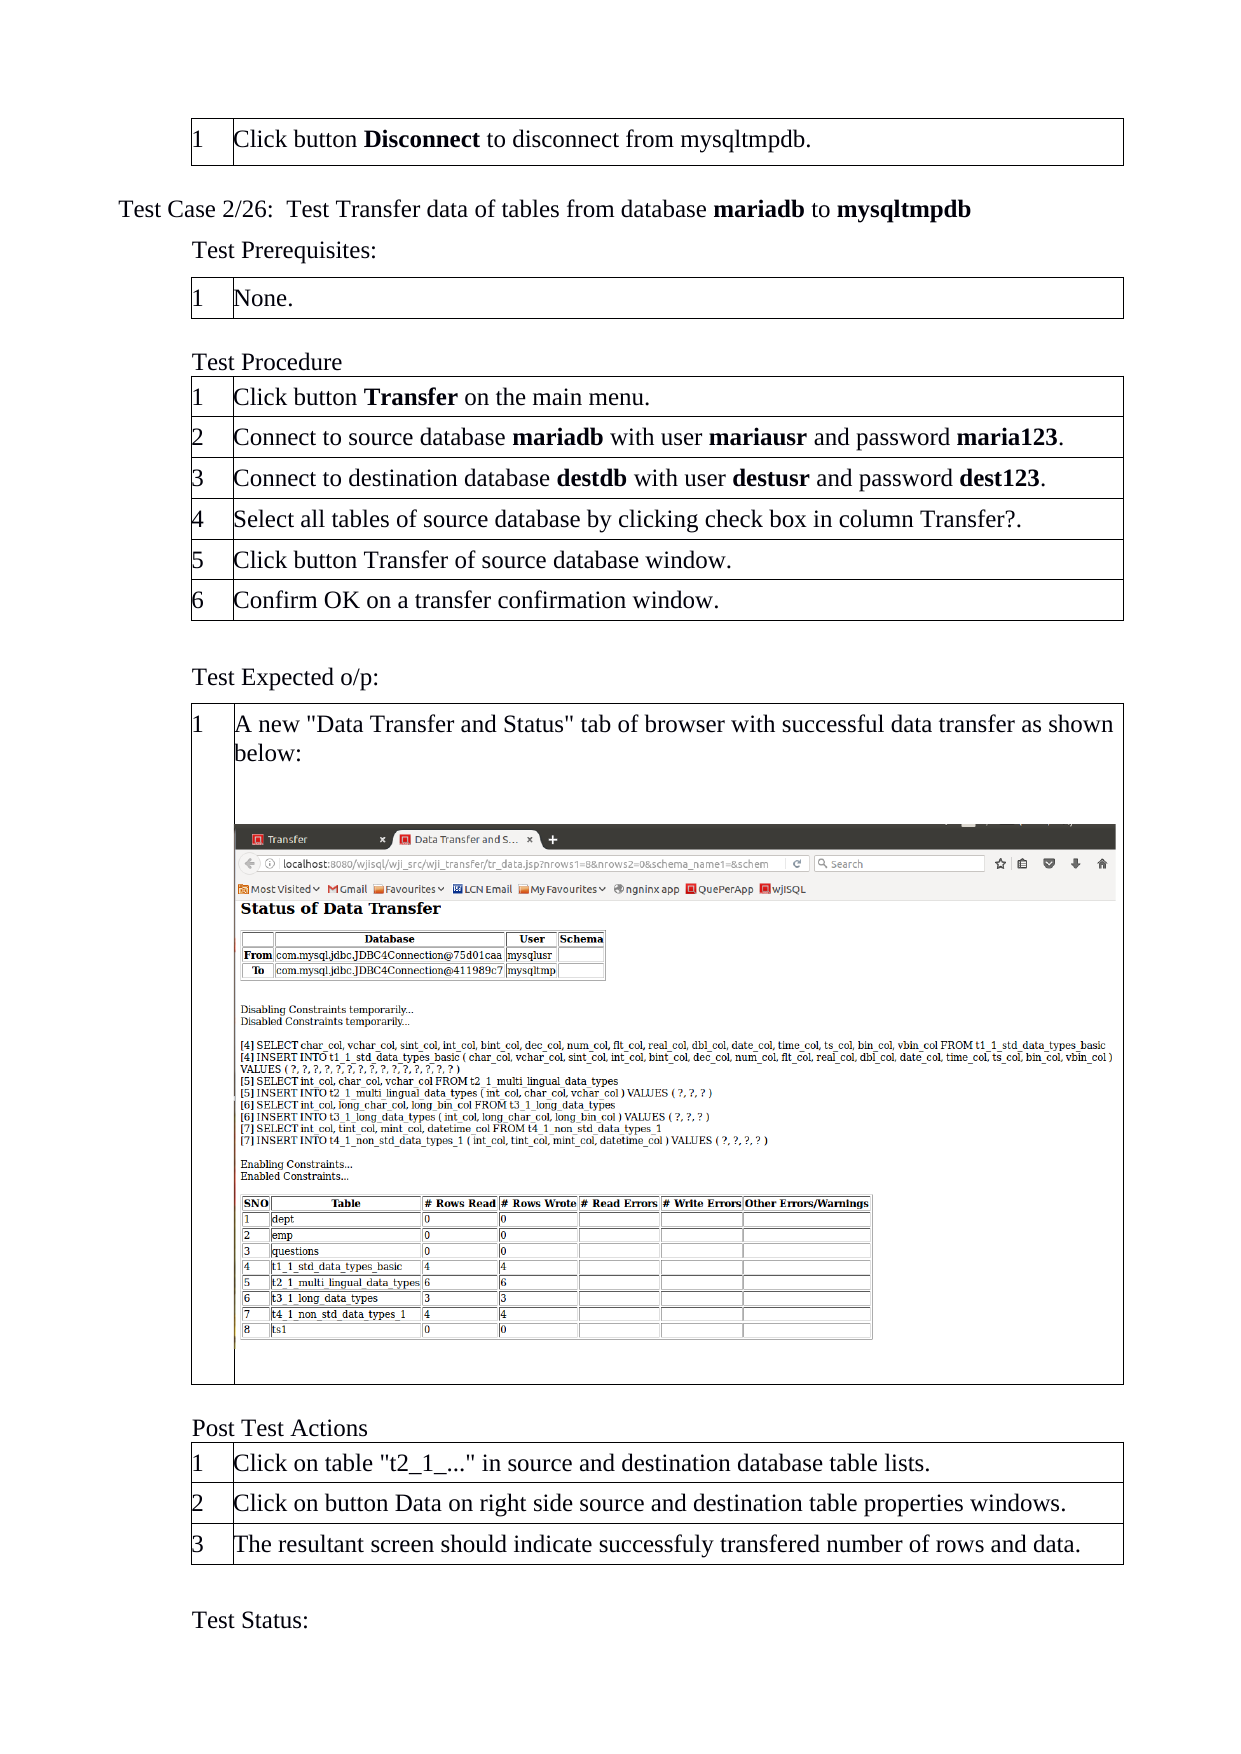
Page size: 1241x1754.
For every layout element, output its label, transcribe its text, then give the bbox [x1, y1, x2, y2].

text Test Case 2/26: Test Transfer data of tables from database mariadb to mysqltmpdb [118, 194, 1122, 223]
table_cell Connect to destination database destdb with user destusr and password dest123. [234, 458, 1123, 498]
table_cell 4 [192, 499, 233, 538]
table_header 1 [192, 377, 233, 416]
table_cell 6 [192, 580, 233, 620]
table_header A new "Data Transfer and Status" tab of browser with successful data transfer as shown below: [235, 704, 1123, 1383]
text Post Test Actions [118, 1413, 1122, 1442]
table_cell Click on button Data on right side source and destination table properties windows. [234, 1483, 1123, 1523]
table_header 1 [192, 704, 234, 1383]
table_cell Confirm OK on a transfer confirmation window. [234, 580, 1123, 620]
table_cell 3 [192, 1524, 233, 1564]
table_header Click button Transfer on the main menu. [234, 377, 1123, 416]
table_cell 3 [192, 458, 233, 498]
picture [233, 824, 1116, 1349]
table_cell 5 [192, 540, 233, 579]
table_cell 2 [192, 1483, 233, 1523]
text Test Status: [118, 1606, 1122, 1634]
table_cell Select all tables of source database by clicking check box in column Transfer?. [234, 499, 1123, 538]
table_cell Connect to source database mariadb with user mariausr and password maria123. [234, 417, 1123, 457]
table_header None. [234, 278, 1123, 317]
table_cell The resultant screen should indicate successfuly transfered number of rows and data. [234, 1524, 1123, 1564]
table_header 1 [192, 119, 233, 165]
table_header 1 [192, 278, 233, 317]
table_cell 2 [192, 417, 233, 457]
text Test Expected o/p: [118, 662, 1122, 690]
table_header 1 [192, 1443, 233, 1482]
table_cell Click button Transfer of source database window. [234, 540, 1123, 579]
table_header Click on table "t2_1_..." in source and destination database table lists. [234, 1443, 1123, 1482]
text Test Prerequisites: [118, 236, 1122, 264]
table_header Click button Disconnect to disconnect from mysqltmpdb. [234, 119, 1123, 165]
text Test Procedure [118, 347, 1122, 376]
